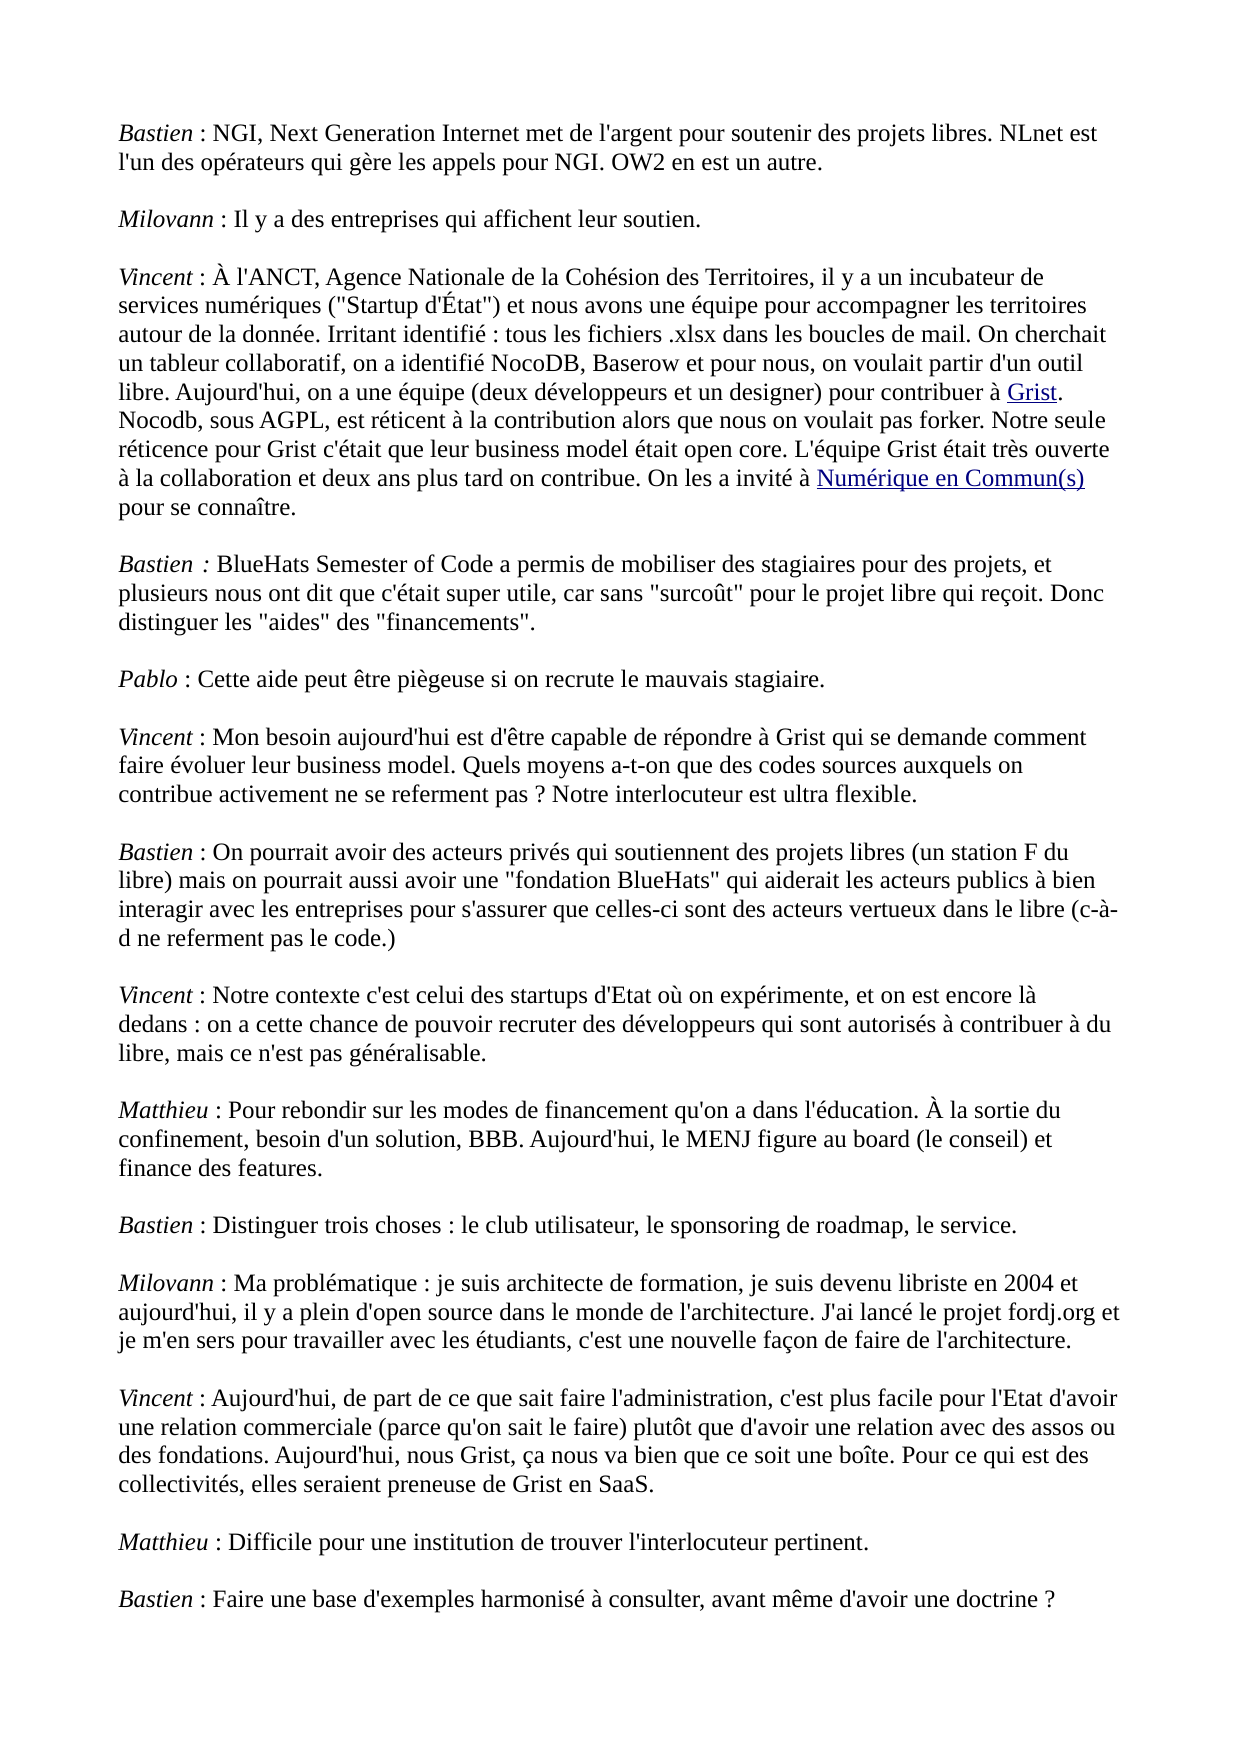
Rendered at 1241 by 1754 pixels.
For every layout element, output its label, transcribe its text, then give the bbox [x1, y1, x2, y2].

text Vincent : Notre contexte c'est celui des startups d'Etat où on expérimente, et on est encore là dedans : on a cette chance de pouvoir recruter des développeurs qui sont autorisés à contribuer à du libre, mais ce n'est pas généralisable. [118, 981, 1122, 1067]
text Bastien : NGI, Next Generation Internet met de l'argent pour soutenir des projets libres. NLnet est l'un des opérateurs qui gère les appels pour NGI. OW2 en est un autre. [118, 118, 1122, 176]
text Matthieu : Pour rebondir sur les modes de financement qu'on a dans l'éducation. À la sortie du confinement, besoin d'un solution, BBB. Aujourd'hui, le MENJ figure au board (le conseil) et finance des features. [118, 1096, 1122, 1182]
text Milovann : Ma problématique : je suis architecte de formation, je suis devenu libriste en 2004 et aujourd'hui, il y a plein d'open source dans le monde de l'architecture. J'ai lancé le projet fordj.org et je m'en sers pour travailler avec les étudiants, c'est une nouvelle façon de faire de l'architecture. [118, 1268, 1122, 1354]
text Vincent : Aujourd'hui, de part de ce que sait faire l'administration, c'est plus facile pour l'Etat d'avoir une relation commerciale (parce qu'on sait le faire) plutôt que d'avoir une relation avec des assos ou des fondations. Aujourd'hui, nous Grist, ça nous va bien que ce soit une boîte. Pour ce qui est des collectivités, elles seraient preneuse de Grist en SaaS. [118, 1383, 1122, 1498]
text Bastien : Faire une base d'exemples harmonisé à consulter, avant même d'avoir une doctrine ? [118, 1584, 1122, 1613]
text Matthieu : Difficile pour une institution de trouver l'interlocuteur pertinent. [118, 1527, 1122, 1556]
text Vincent : Mon besoin aujourd'hui est d'être capable de répondre à Grist qui se demande comment faire évoluer leur business model. Quels moyens a-t-on que des codes sources auxquels on contribue activement ne se referment pas ? Notre interlocuteur est ultra flexible. [118, 722, 1122, 808]
text Milovann : Il y a des entreprises qui affichent leur soutien. [118, 204, 1122, 233]
text Bastien : BlueHats Semester of Code a permis de mobiliser des stagiaires pour des projets, et plusieurs nous ont dit que c'était super utile, car sans "surcoût" pour le projet libre qui reçoit. Donc distinguer les "aides" des "financements". [118, 549, 1122, 636]
text Pablo : Cette aide peut être piègeuse si on recrute le mauvais stagiaire. [118, 664, 1122, 693]
text Bastien : On pourrait avoir des acteurs privés qui soutiennent des projets libres (un station F du libre) mais on pourrait aussi avoir une "fondation BlueHats" qui aiderait les acteurs publics à bien interagir avec les entreprises pour s'assurer que celles-ci sont des acteurs vertueux dans le libre (c-à-d ne referment pas le code.) [118, 837, 1122, 952]
text Bastien : Distinguer trois choses : le club utilisateur, le sponsoring de roadmap, le service. [118, 1211, 1122, 1239]
text Vincent : À l'ANCT, Agence Nationale de la Cohésion des Territoires, il y a un incubateur de services numériques ("Startup d'État") et nous avons une équipe pour accompagner les territoires autour de la donnée. Irritant identifié : tous les fichiers .xlsx dans les boucles de mail. On cherchait un tableur collaboratif, on a identifié NocoDB, Baserow et pour nous, on voulait partir d'un outil libre. Aujourd'hui, on a une équipe (deux développeurs et un designer) pour contribuer à Grist. Nocodb, sous AGPL, est réticent à la contribution alors que nous on voulait pas forker. Notre seule réticence pour Grist c'était que leur business model était open core. L'équipe Grist était très ouverte à la collaboration et deux ans plus tard on contribue. On les a invité à Numérique en Commun(s) pour se connaître. [118, 262, 1122, 521]
